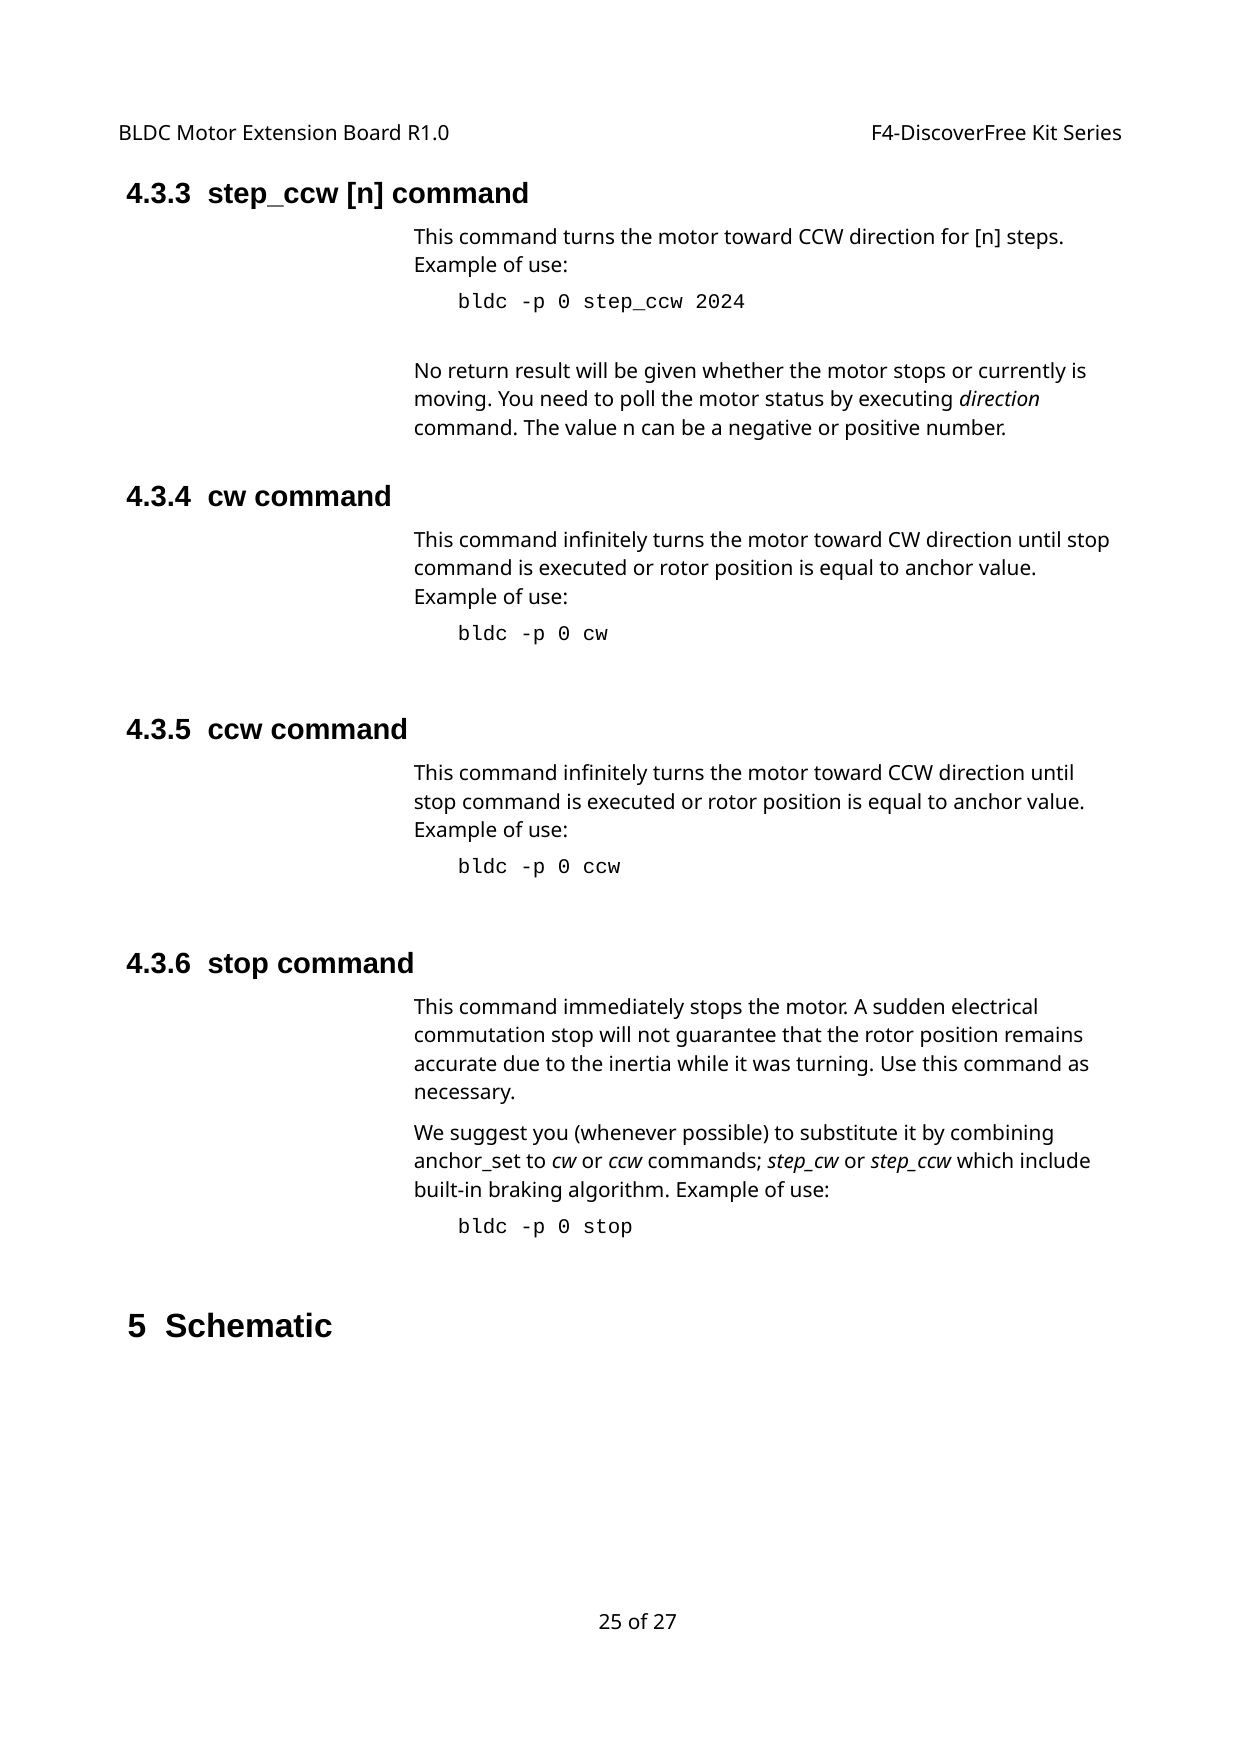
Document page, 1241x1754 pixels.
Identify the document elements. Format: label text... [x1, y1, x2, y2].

text No return result will be given whether the motor stops or currently is moving. You need to poll the motor status by executing direction command. The value n can be a negative or positive number. [413, 356, 1122, 441]
subtitle ccw command [118, 712, 1122, 746]
subtitle Schematic [118, 1305, 1122, 1344]
text bldc -p 0 step_ccw 2024 [458, 291, 1078, 315]
text bldc -p 0 stop [458, 1216, 1078, 1239]
text This command infinitely turns the motor toward CCW direction until stop command is executed or rotor position is equal to anchor value. Example of use: [413, 758, 1122, 844]
text This command turns the motor toward CCW direction for [n] steps. Example of use: [413, 222, 1122, 279]
text bldc -p 0 cw [458, 623, 1078, 646]
text This command infinitely turns the motor toward CW direction until stop command is executed or rotor position is equal to anchor value. Example of use: [413, 525, 1122, 610]
subtitle step_ccw [n] command [118, 176, 1122, 209]
subtitle stop command [118, 946, 1122, 979]
subtitle cw command [118, 479, 1122, 512]
text bldc -p 0 ccw [458, 856, 1078, 880]
text We suggest you (whenever possible) to substitute it by combining anchor_set to cw or ccw commands; step_cw or step_ccw which include built-in braking algorithm. Example of use: [413, 1118, 1122, 1203]
text This command immediately stops the motor. A sudden electrical commutation stop will not guarantee that the rotor position remains accurate due to the inertia while it was turning. Use this command as necessary. [413, 992, 1122, 1106]
